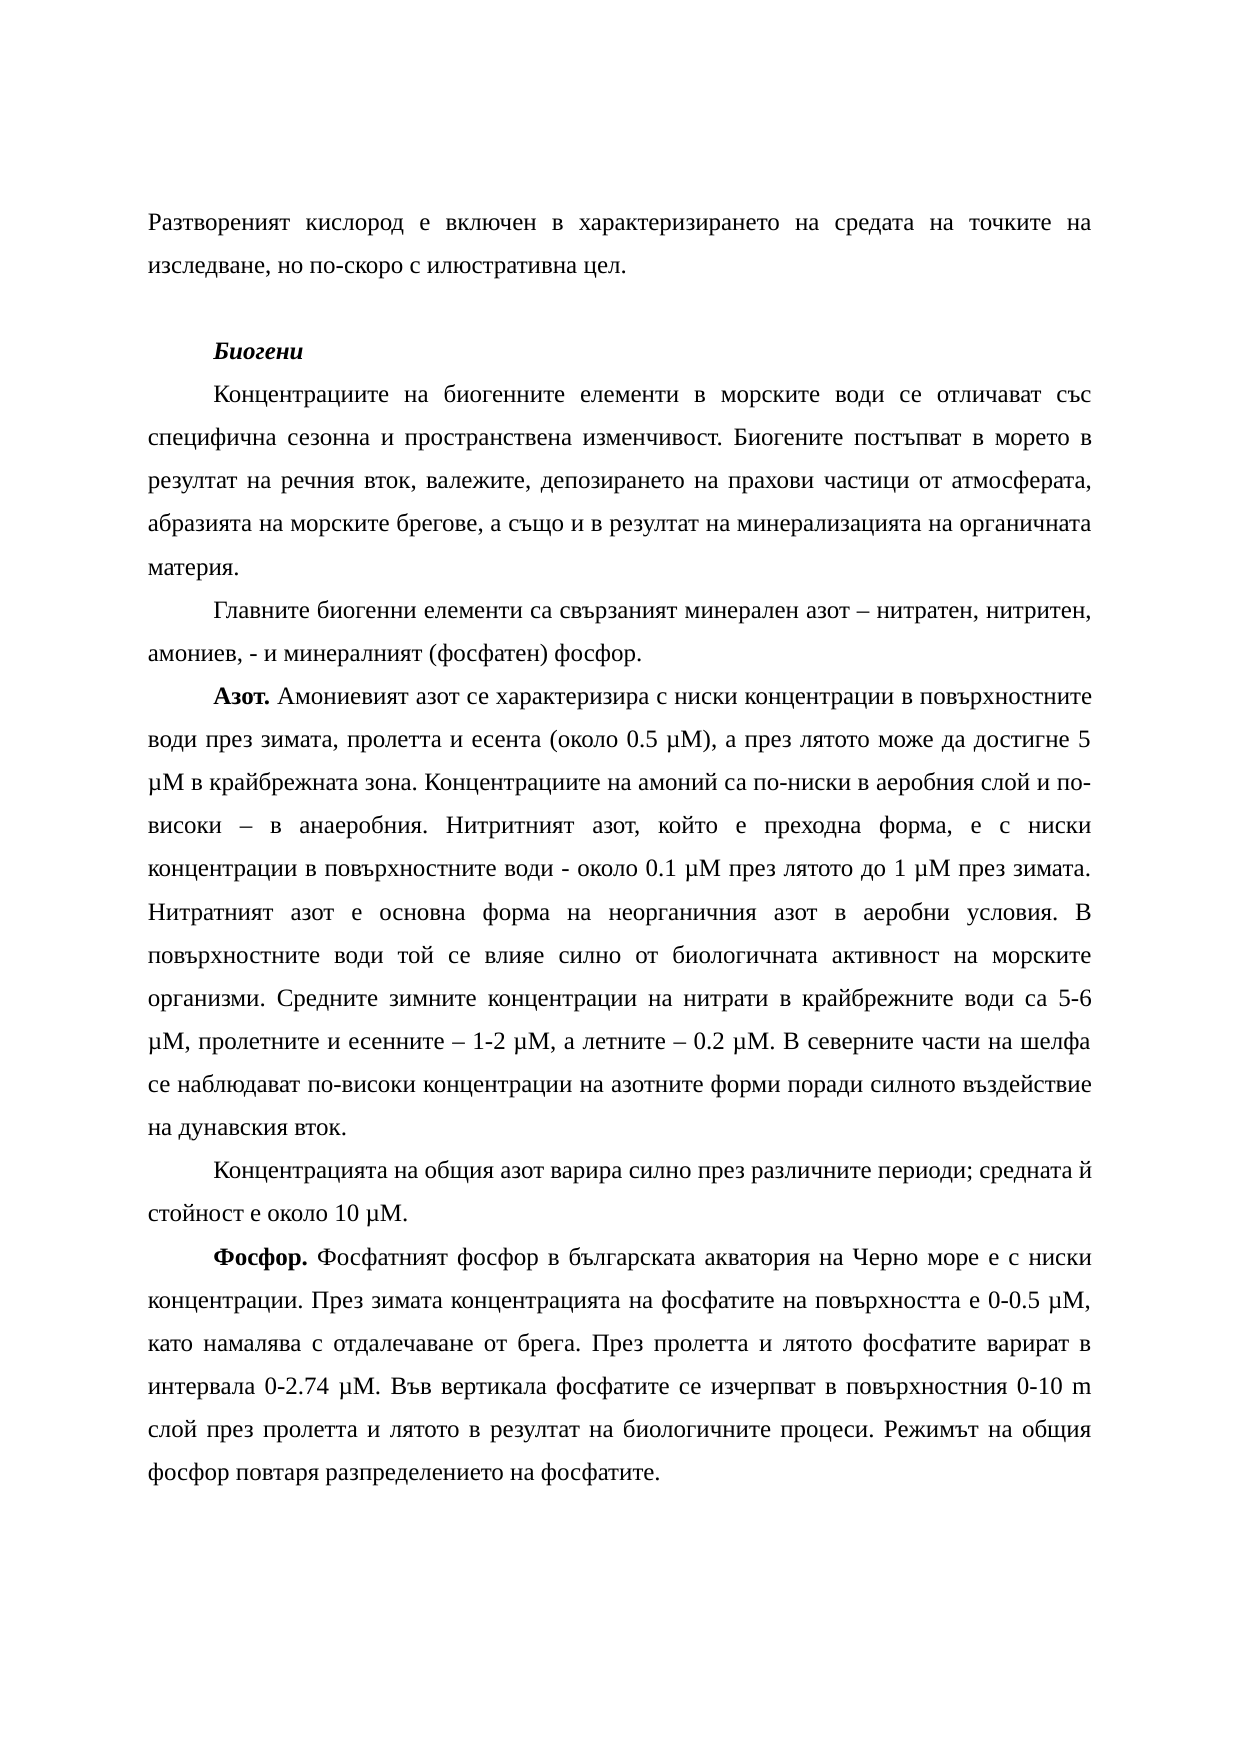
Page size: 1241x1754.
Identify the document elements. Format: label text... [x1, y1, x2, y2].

text Разтвореният кислород е включен в характеризирането на средата на точките на изследване, но по-скоро с илюстративна цел. [148, 207, 1093, 278]
text Азот. Амониевият азот се характеризира с ниски концентрации в повърхностните води през зимата, пролетта и есента (около 0.5 µM), а през лятото може да достигне 5 µM в крайбрежната зона. Концентрациите на амоний са по-ниски в аеробния слой и по-високи – в анаеробния. Нитритният азот, който е преходна форма, е с ниски концентрации в повърхностните води - около 0.1 µM през лятото до 1 µM през зимата. Нитратният азот е основна форма на неорганичния азот в аеробни условия. В повърхностните води той се влияе силно от биологичната активност на морските организми. Средните зимните концентрации на нитрати в крайбрежните води са 5-6 µM, пролетните и есенните – 1-2 µM, а летните – 0.2 µM. В северните части на шелфа се наблюдават по-високи концентрации на азотните форми поради силното въздействие на дунавския вток. [148, 681, 1093, 1141]
text Концентрацията на общия азот варира силно през различните периоди; средната й стойност е около 10 µM. [148, 1155, 1093, 1227]
text Фосфор. Фосфатният фосфор в българската акватория на Черно море е с ниски концентрации. През зимата концентрацията на фосфатите на повърхността е 0-0.5 µM, като намалява с отдалечаване от брега. През пролетта и лятото фосфатите варират в интервала 0-2.74 µM. Във вертикала фосфатите се изчерпват в повърхностния 0-10 m слой през пролетта и лятото в резултат на биологичните процеси. Режимът на общия фосфор повтаря разпределението на фосфатите. [148, 1242, 1093, 1486]
text Биогени [148, 336, 1093, 365]
text Концентрациите на биогенните елементи в морските води се отличават със специфична сезонна и пространствена изменчивост. Биогените постъпват в морето в резултат на речния вток, валежите, депозирането на прахови частици от атмосферата, абразията на морските брегове, а също и в резултат на минерализацията на органичната материя. [148, 379, 1093, 580]
text Главните биогенни елементи са свързаният минерален азот – нитратен, нитритен, амониев, - и минералният (фосфатен) фосфор. [148, 595, 1093, 667]
